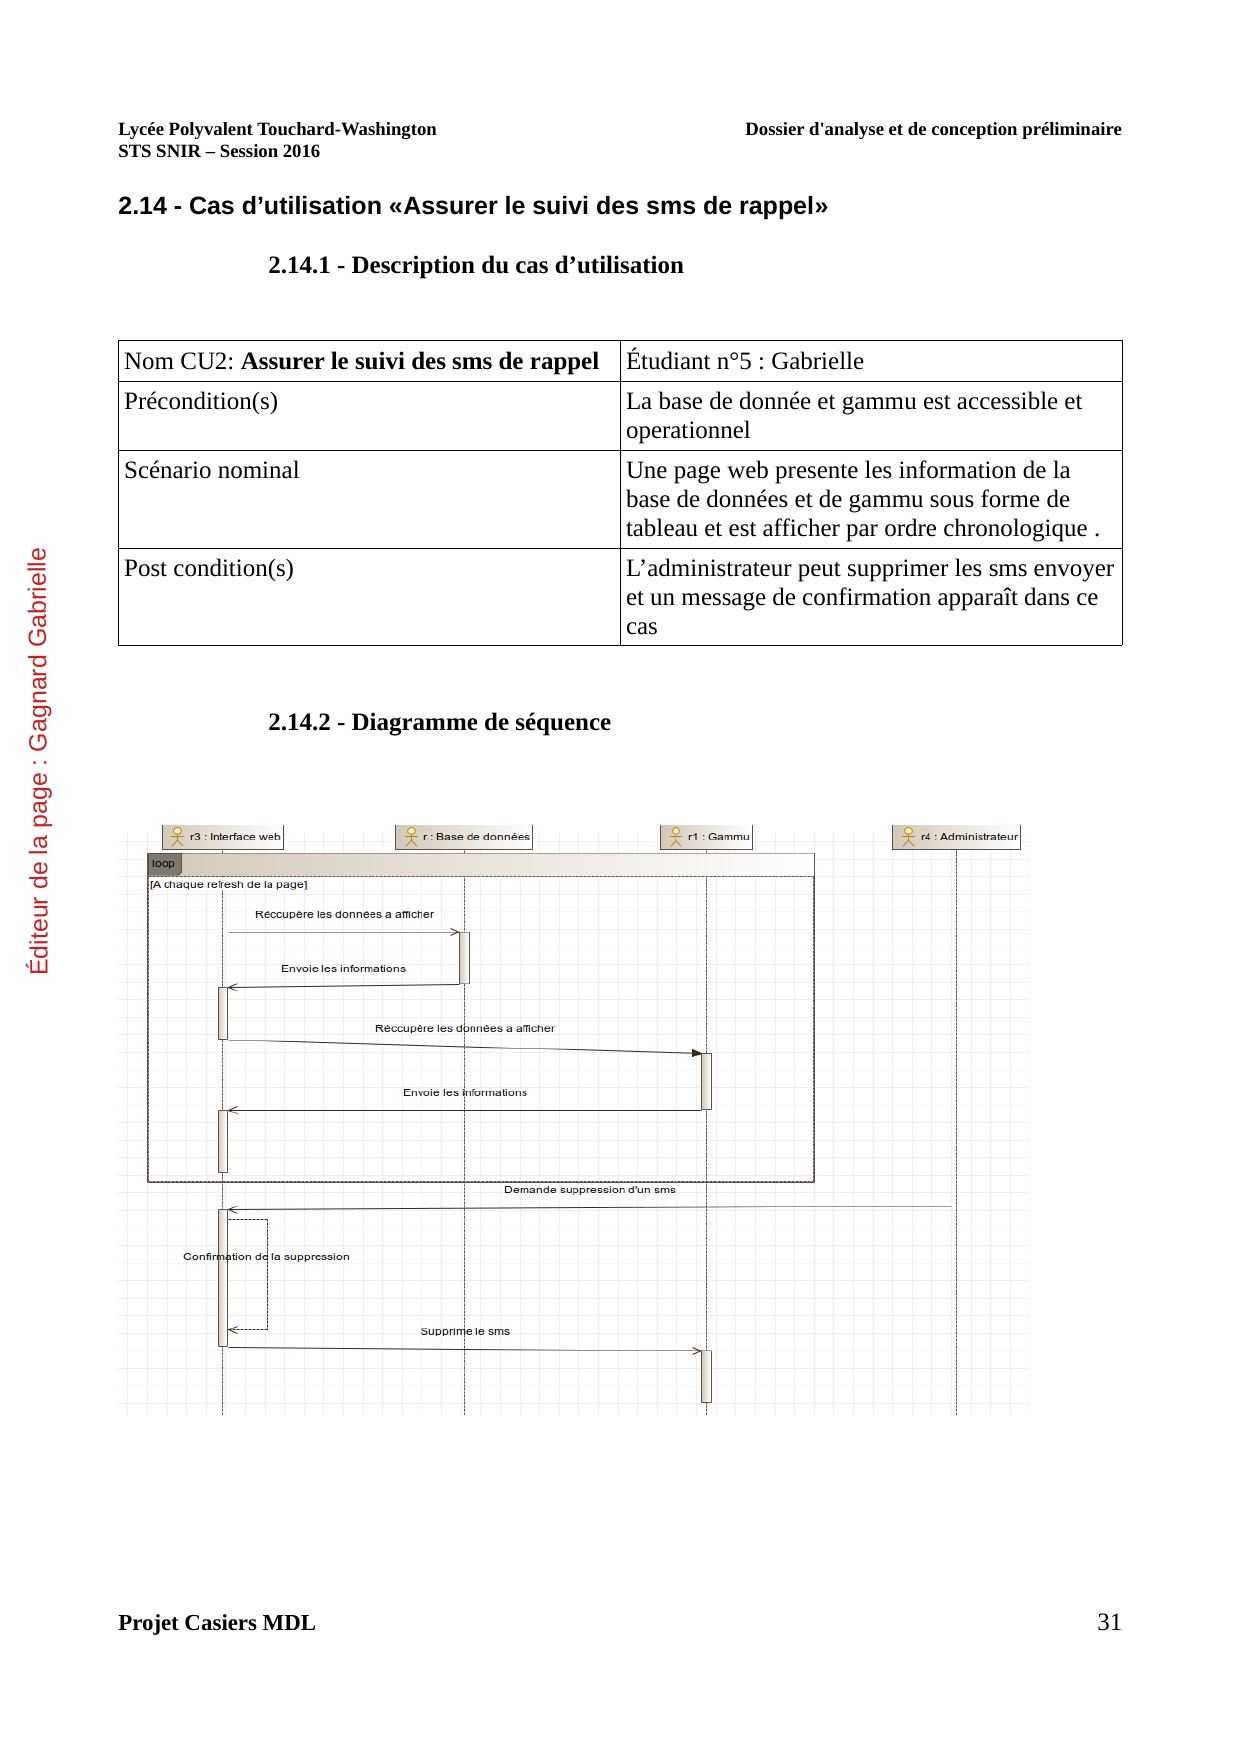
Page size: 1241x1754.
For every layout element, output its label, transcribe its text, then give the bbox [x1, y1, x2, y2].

table_cell L’administrateur peut supprimer les sms envoyer et un message de confirmation apparaît dans ce cas [621, 549, 1122, 645]
table_header Étudiant n°5 : Gabrielle [621, 341, 1122, 381]
subtitle 2.14 - Cas d’utilisation «Assurer le suivi des sms de rappel» [118, 191, 1122, 219]
table_cell La base de donnée et gammu est accessible et operationnel [621, 382, 1122, 449]
picture [118, 825, 1030, 1415]
table_header Nom CU2: Assurer le suivi des sms de rappel [119, 341, 620, 381]
table_cell Scénario nominal [119, 451, 620, 547]
subtitle 2.14.1 - Description du cas d’utilisation [118, 247, 1122, 280]
table_cell Précondition(s) [119, 382, 620, 449]
table_cell Une page web presente les information de la base de données et de gammu sous forme de tableau et est afficher par ordre chronologique . [621, 451, 1122, 547]
table_cell Post condition(s) [119, 549, 620, 645]
subtitle 2.14.2 - Diagramme de séquence [118, 707, 1122, 736]
